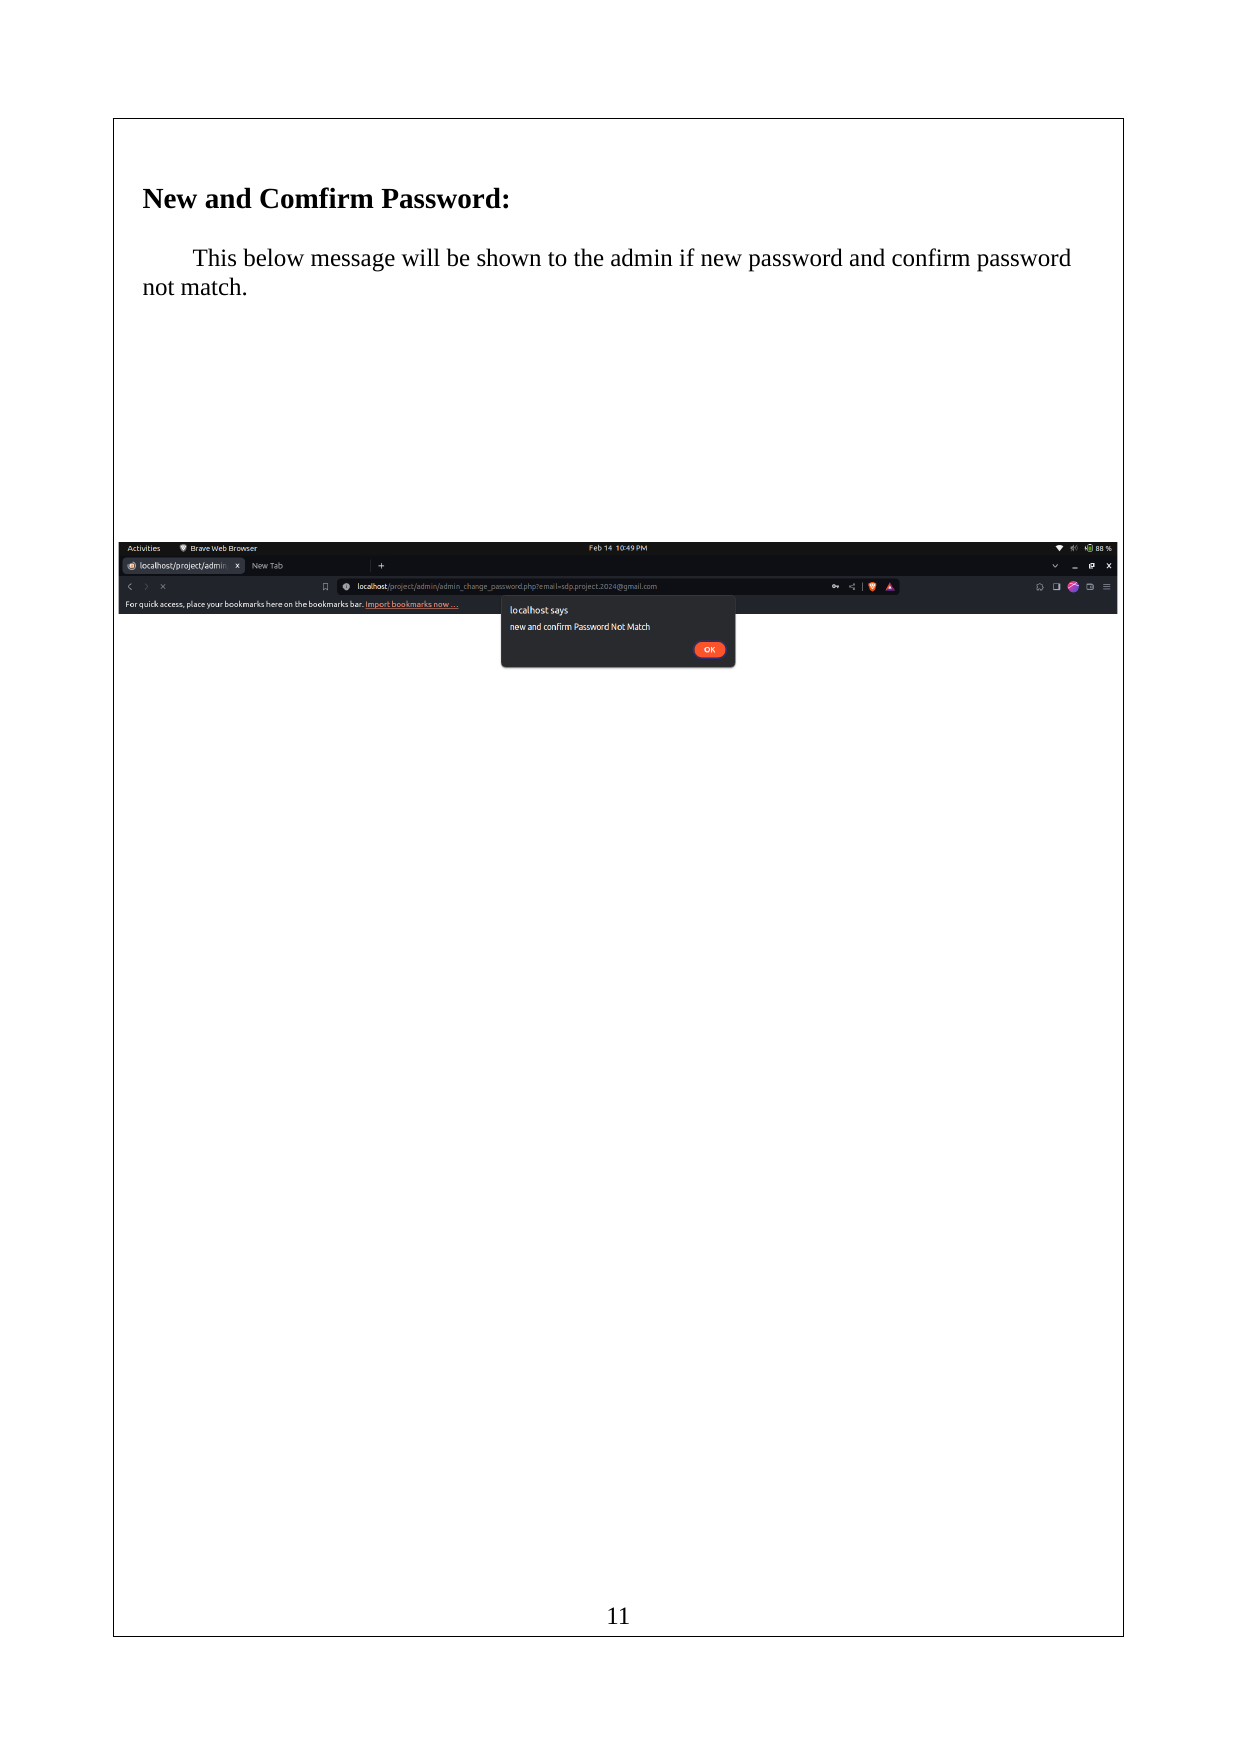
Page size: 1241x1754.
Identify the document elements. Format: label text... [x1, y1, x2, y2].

text This below message will be shown to the admin if new password and confirm password not match. [142, 239, 1094, 301]
picture [118, 542, 1118, 1104]
text New and Comfirm Password: [142, 181, 1094, 215]
